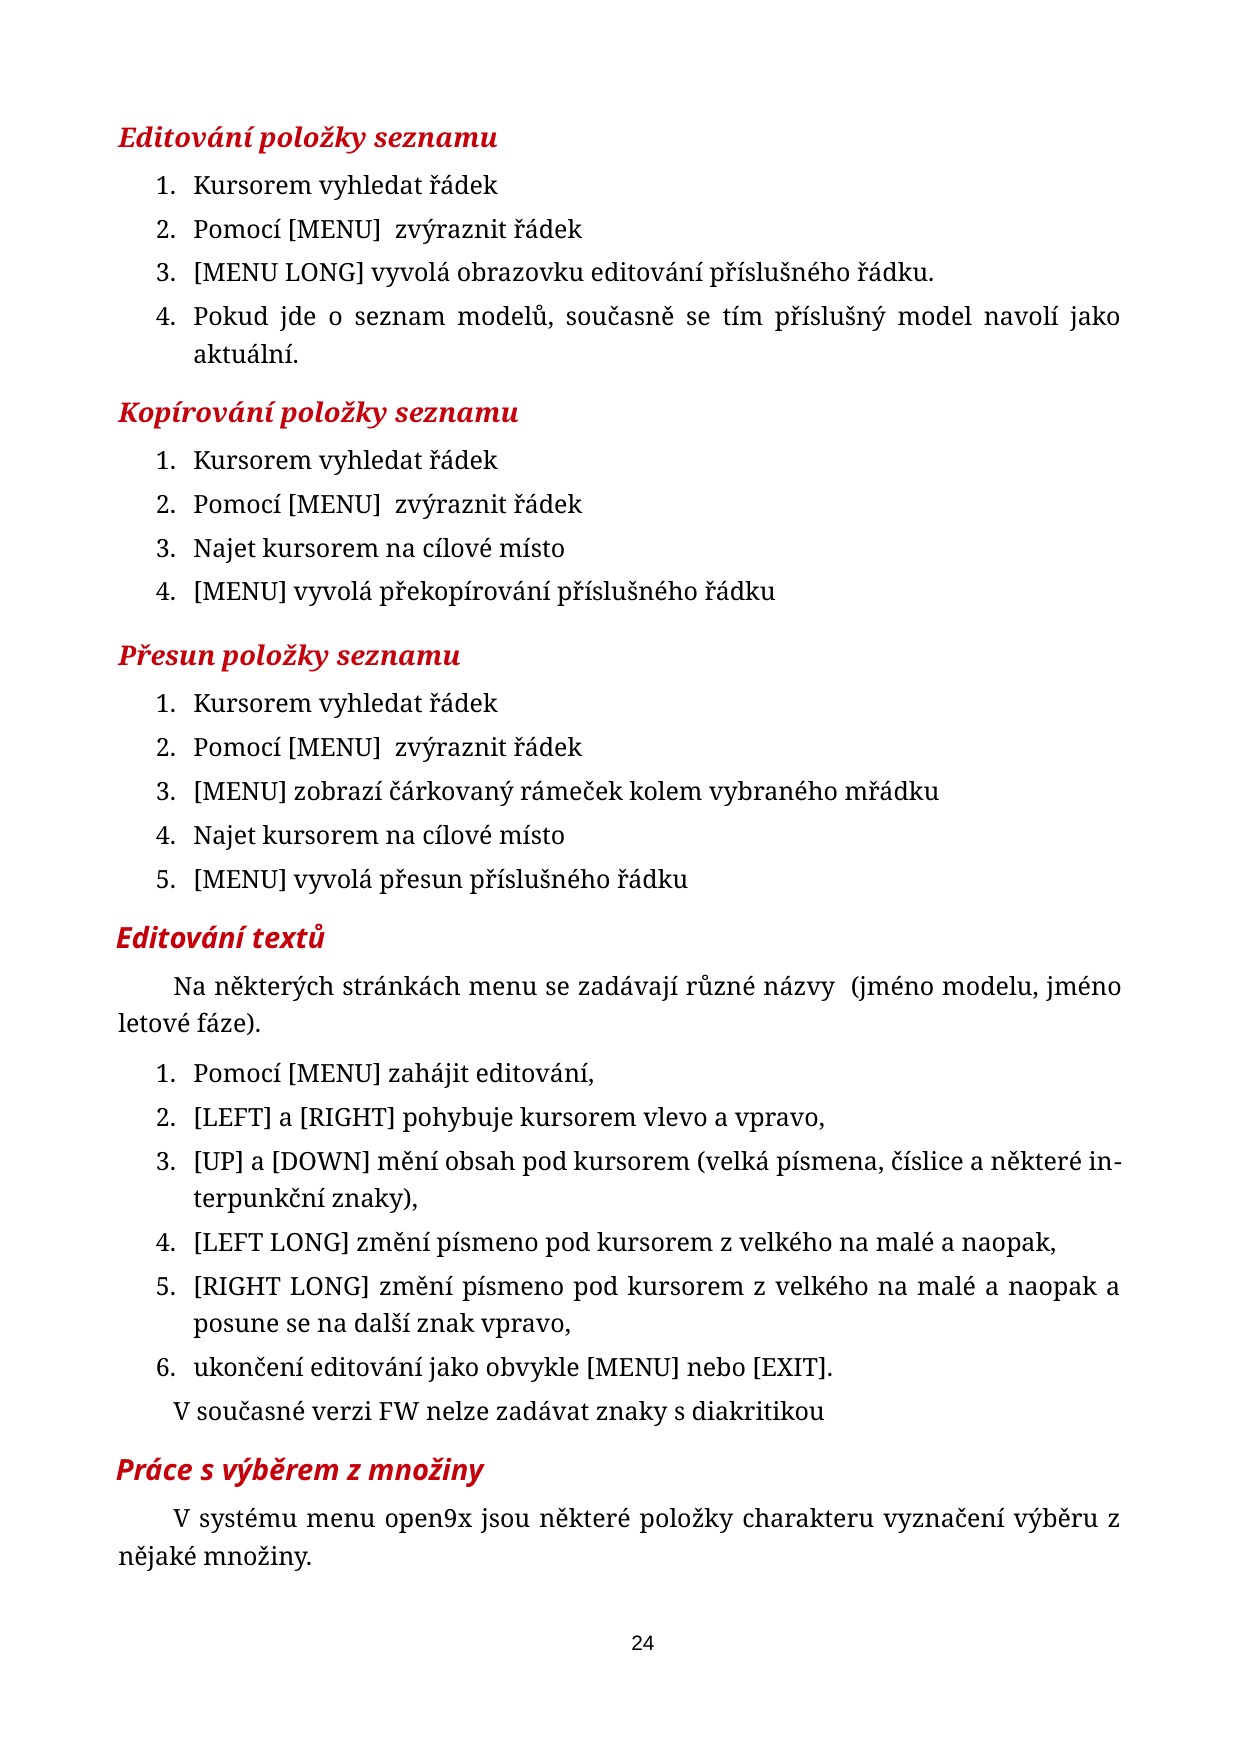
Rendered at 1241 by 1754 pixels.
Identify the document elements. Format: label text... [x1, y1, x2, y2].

list Pomocí [MENU] zvýraznit řádek [156, 730, 1122, 764]
subtitle Editování položky seznamu [118, 118, 1122, 155]
list Kursorem vyhledat řádek [156, 686, 1122, 720]
list Kursorem vyhledat řádek [156, 442, 1122, 477]
list [LEFT LONG] změní písmeno pod kursorem z velkého na malé a naopak, [156, 1225, 1122, 1259]
list Najet kursorem na cílové místo [156, 818, 1122, 852]
text Na některých stránkách menu se zadávají různé názvy (jméno modelu, jméno letové fáze). [118, 968, 1122, 1040]
list [UP] a [DOWN] mění obsah pod kursorem (velká písmena, číslice a některé in­terpunkční znaky), [156, 1143, 1122, 1215]
list Kursorem vyhledat řádek [156, 167, 1122, 201]
list ukončení editování jako obvykle [MENU] nebo [EXIT]. [156, 1350, 1122, 1384]
list [MENU] zobrazí čárkovaný rámeček kolem vybraného mřádku [156, 774, 1122, 808]
list Najet kursorem na cílové místo [156, 530, 1122, 564]
list [MENU LONG] vyvolá obrazovku editování příslušného řádku. [156, 255, 1122, 289]
list Pomocí [MENU] zvýraznit řádek [156, 211, 1122, 245]
text V současné verzi FW nelze zadávat znaky s diakritikou [118, 1394, 1122, 1428]
text V systému menu open9x jsou některé položky charakteru vyznačení výběru z nějaké množiny. [118, 1501, 1122, 1572]
list [LEFT] a [RIGHT] pohybuje kursorem vlevo a vpravo, [156, 1100, 1122, 1134]
list Pokud jde o seznam modelů, současně se tím příslušný model navolí jako aktuální. [156, 299, 1122, 370]
subtitle Editování textů [116, 917, 1122, 957]
list [MENU] vyvolá překopírování příslušného řádku [156, 574, 1122, 608]
list [RIGHT LONG] změní písmeno pod kursorem z velkého na malé a naopak a posune se na další znak vpravo, [156, 1269, 1122, 1340]
subtitle Kopírování položky seznamu [118, 393, 1122, 430]
subtitle Práce s výběrem z množiny [116, 1449, 1122, 1489]
list Pomocí [MENU] zvýraznit řádek [156, 486, 1122, 520]
list Pomocí [MENU] zahájit editování, [156, 1056, 1122, 1090]
list [MENU] vyvolá přesun příslušného řádku [156, 861, 1122, 896]
subtitle Přesun položky seznamu [118, 637, 1122, 674]
